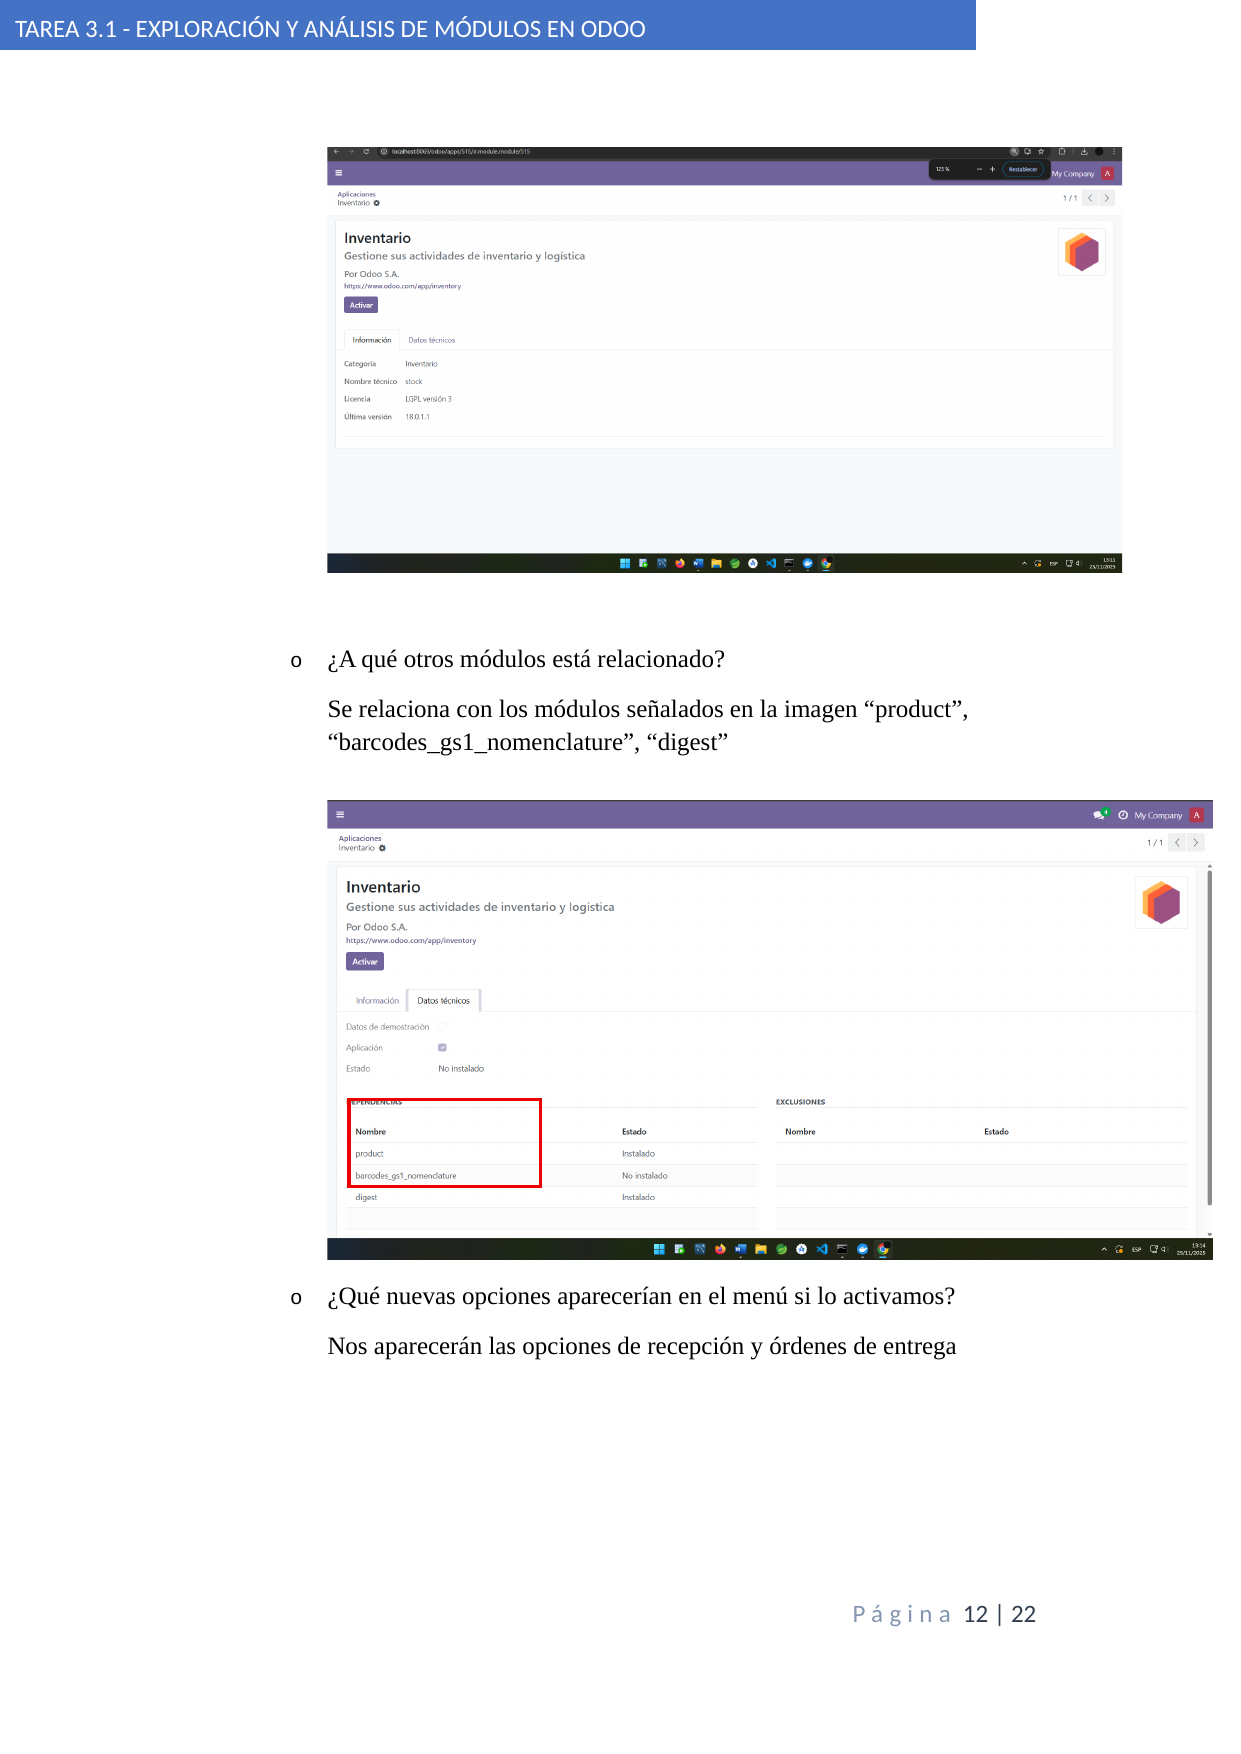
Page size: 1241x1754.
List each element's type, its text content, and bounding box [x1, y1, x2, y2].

text Se relaciona con los módulos señalados en la imagen “product”, “barcodes_gs1_nomenclature”, “digest” [327, 694, 1063, 756]
list ¿Qué nuevas opciones aparecerían en el menú si lo activamos? [290, 1281, 1063, 1310]
list ¿A qué otros módulos está relacionado? [290, 644, 1063, 673]
text Nos aparecerán las opciones de recepción y órdenes de entrega [327, 1331, 1063, 1360]
